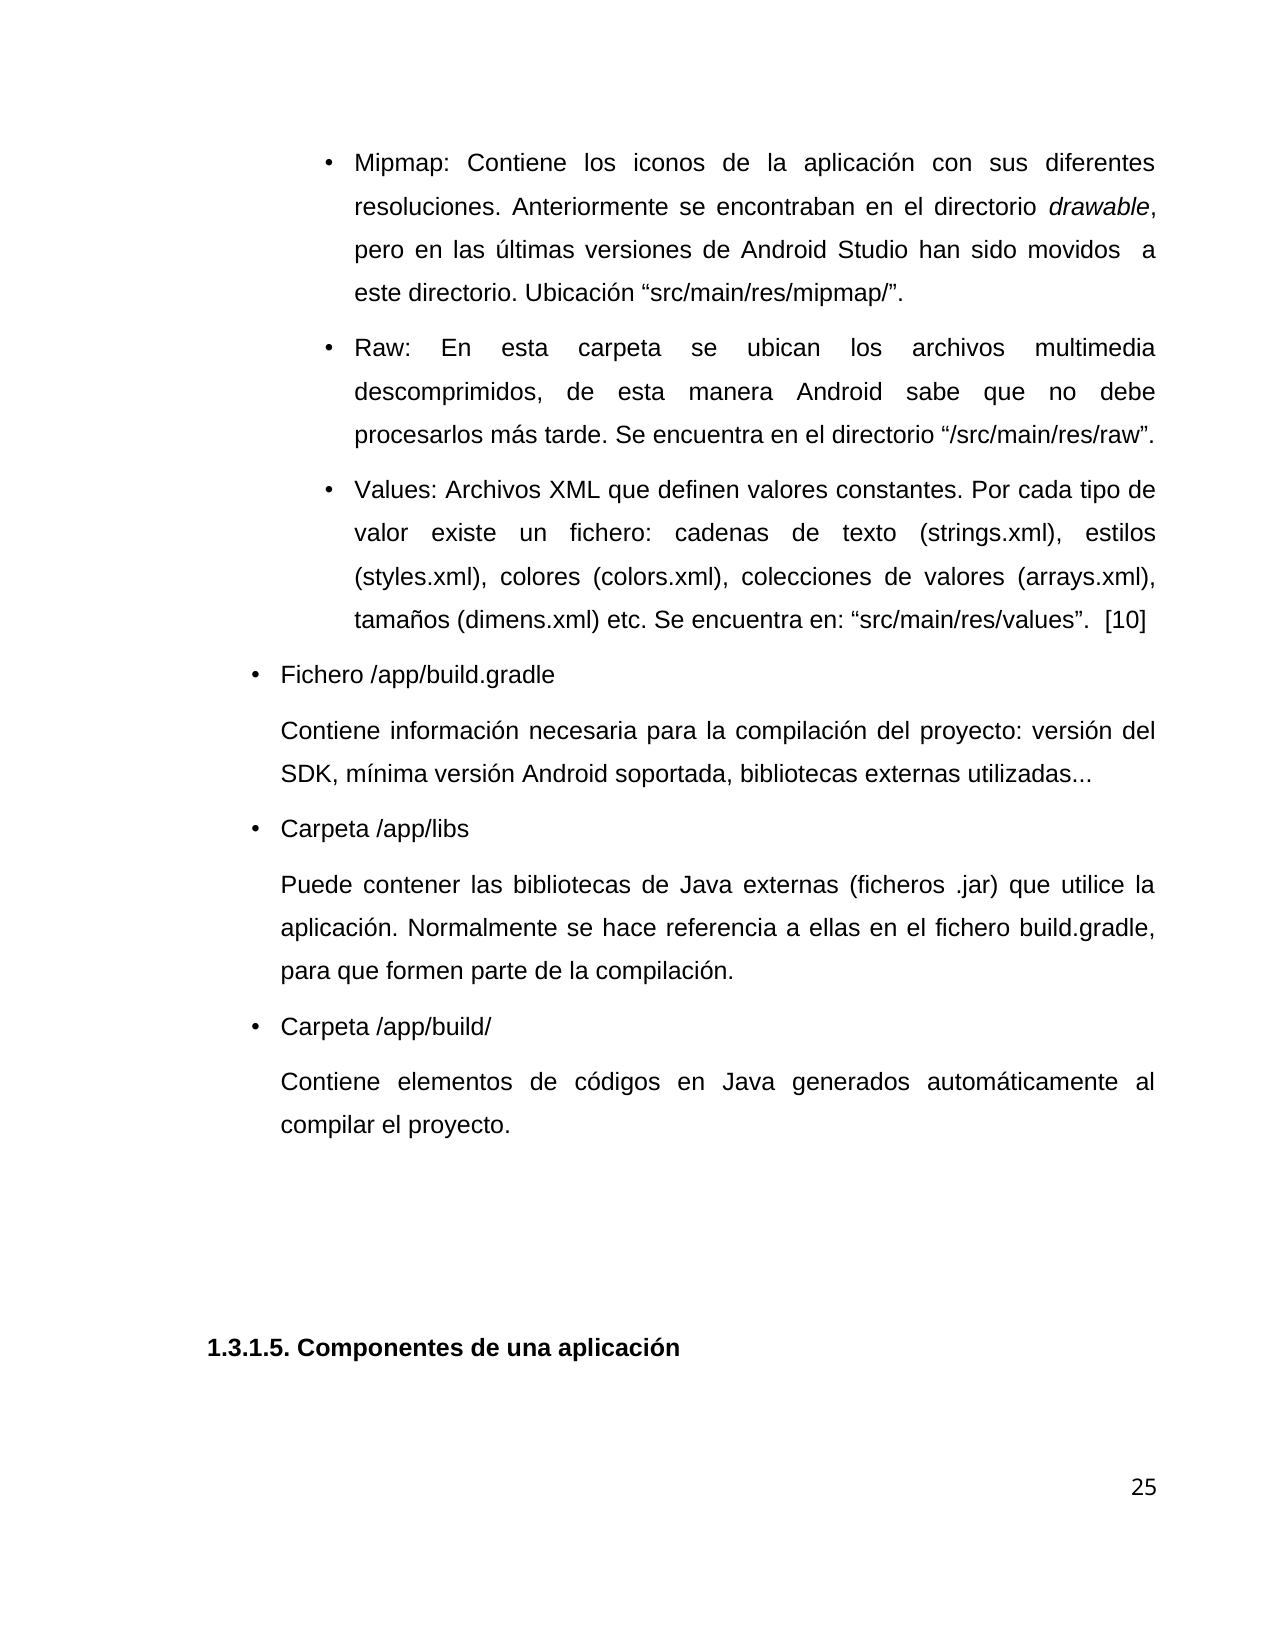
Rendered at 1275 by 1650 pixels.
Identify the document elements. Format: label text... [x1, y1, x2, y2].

list Carpeta /app/build/ [251, 1012, 1157, 1041]
list Carpeta /app/libs [251, 814, 1157, 843]
list Puede contener las bibliotecas de Java externas (ficheros .jar) que utilice la aplicación. Normalmente se hace referencia a ellas en el fichero build.gradle, para que formen parte de la compilación. [251, 870, 1157, 985]
text 1.3.1.5. Componentes de una aplicación [207, 1333, 1157, 1361]
list Values: Archivos XML que definen valores constantes. Por cada tipo de valor existe un fichero: cadenas de texto (strings.xml), estilos (styles.xml), colores (colors.xml), colecciones de valores (arrays.xml), tamaños (dimens.xml) etc. Se encuentra en: “src/main/res/values”. [10] [324, 475, 1157, 633]
list Mipmap: Contiene los iconos de la aplicación con sus diferentes resoluciones. Anteriormente se encontraban en el directorio drawable, pero en las últimas versiones de Android Studio han sido movidos a este directorio. Ubicación “src/main/res/mipmap/”. [324, 148, 1157, 306]
list Fichero /app/build.gradle [251, 660, 1157, 689]
list Contiene elementos de códigos en Java generados automáticamente al compilar el proyecto. [251, 1067, 1157, 1139]
list Contiene información necesaria para la compilación del proyecto: versión del SDK, mínima versión Android soportada, bibliotecas externas utilizadas... [251, 716, 1157, 788]
list Raw: En esta carpeta se ubican los archivos multimedia descomprimidos, de esta manera Android sabe que no debe procesarlos más tarde. Se encuentra en el directorio “/src/main/res/raw”. [324, 333, 1157, 448]
